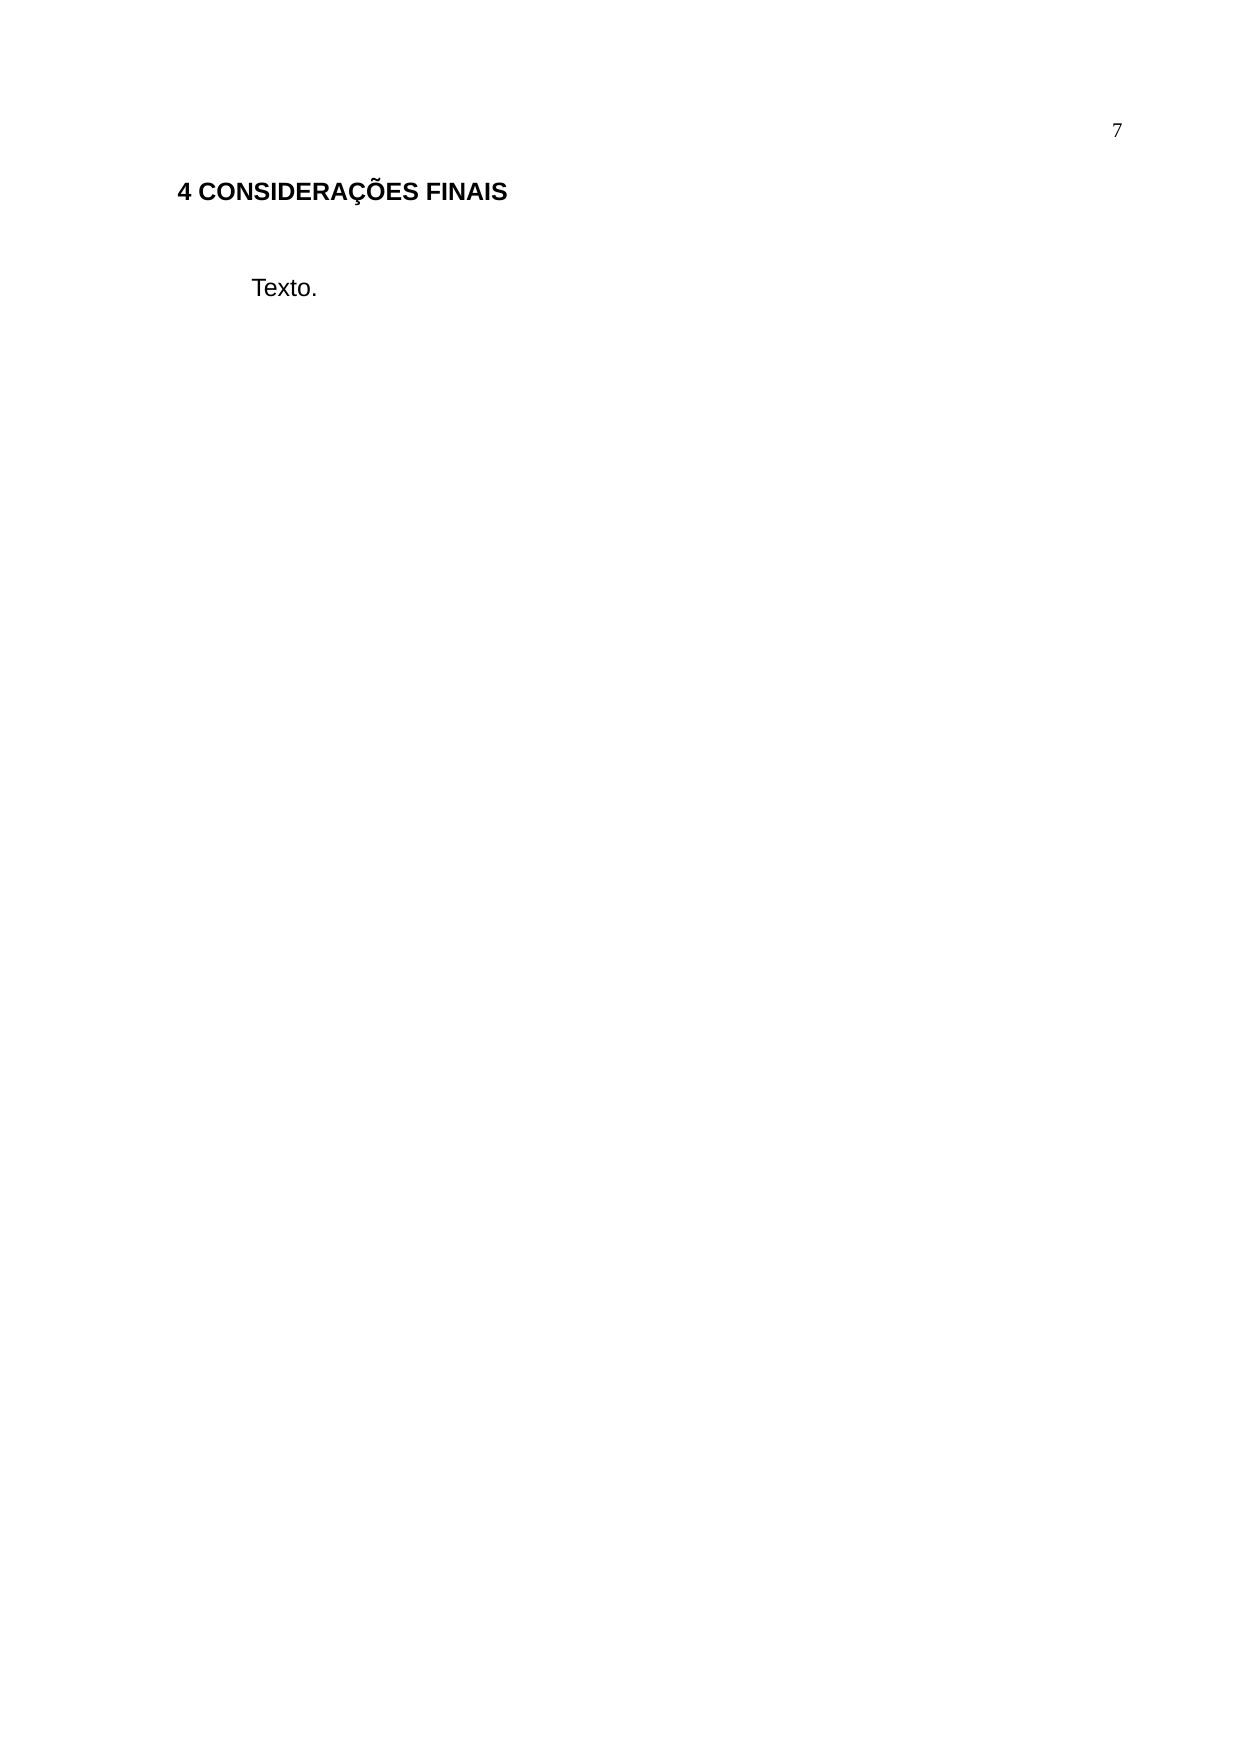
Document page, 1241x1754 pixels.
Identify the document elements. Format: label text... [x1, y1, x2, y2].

subtitle Considerações finais [177, 177, 1122, 206]
text Texto. [177, 273, 1122, 302]
